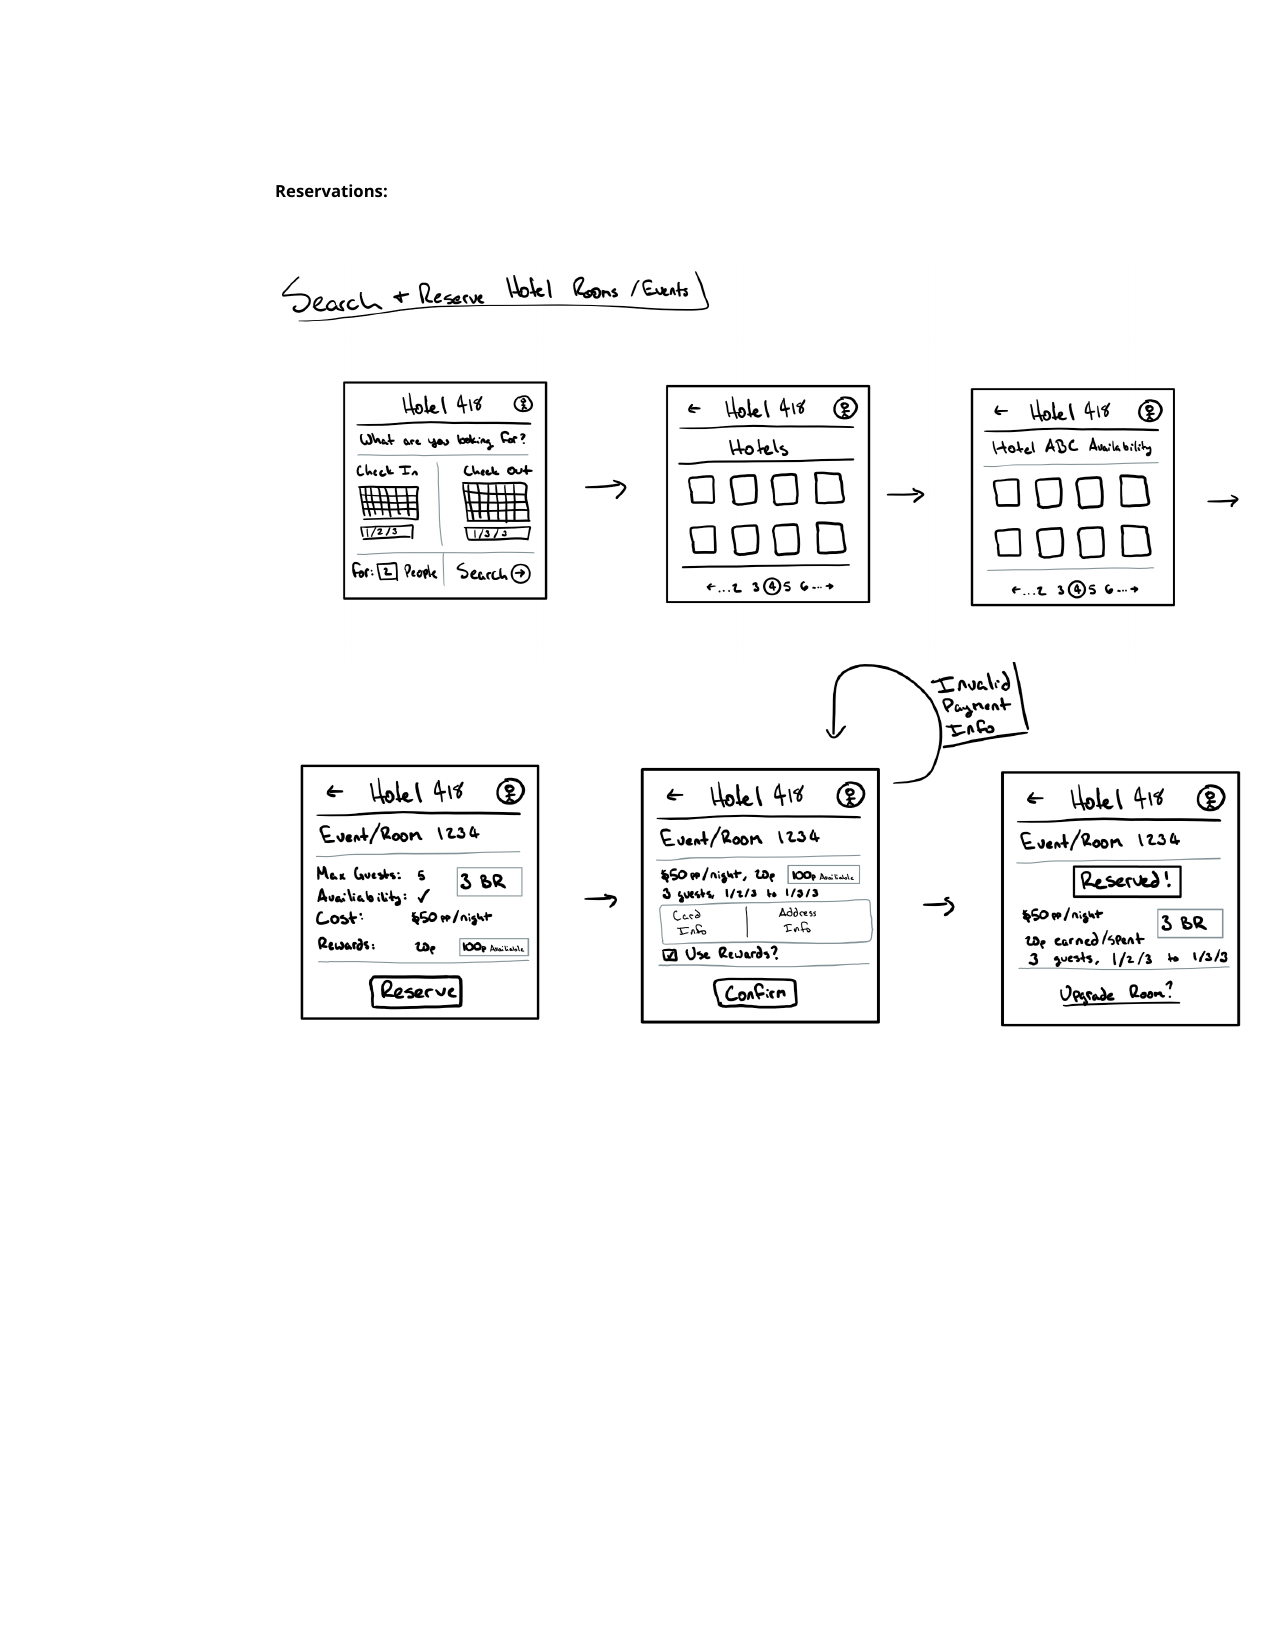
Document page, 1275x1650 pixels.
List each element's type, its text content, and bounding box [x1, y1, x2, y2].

subtitle Reservations: [275, 179, 1125, 202]
